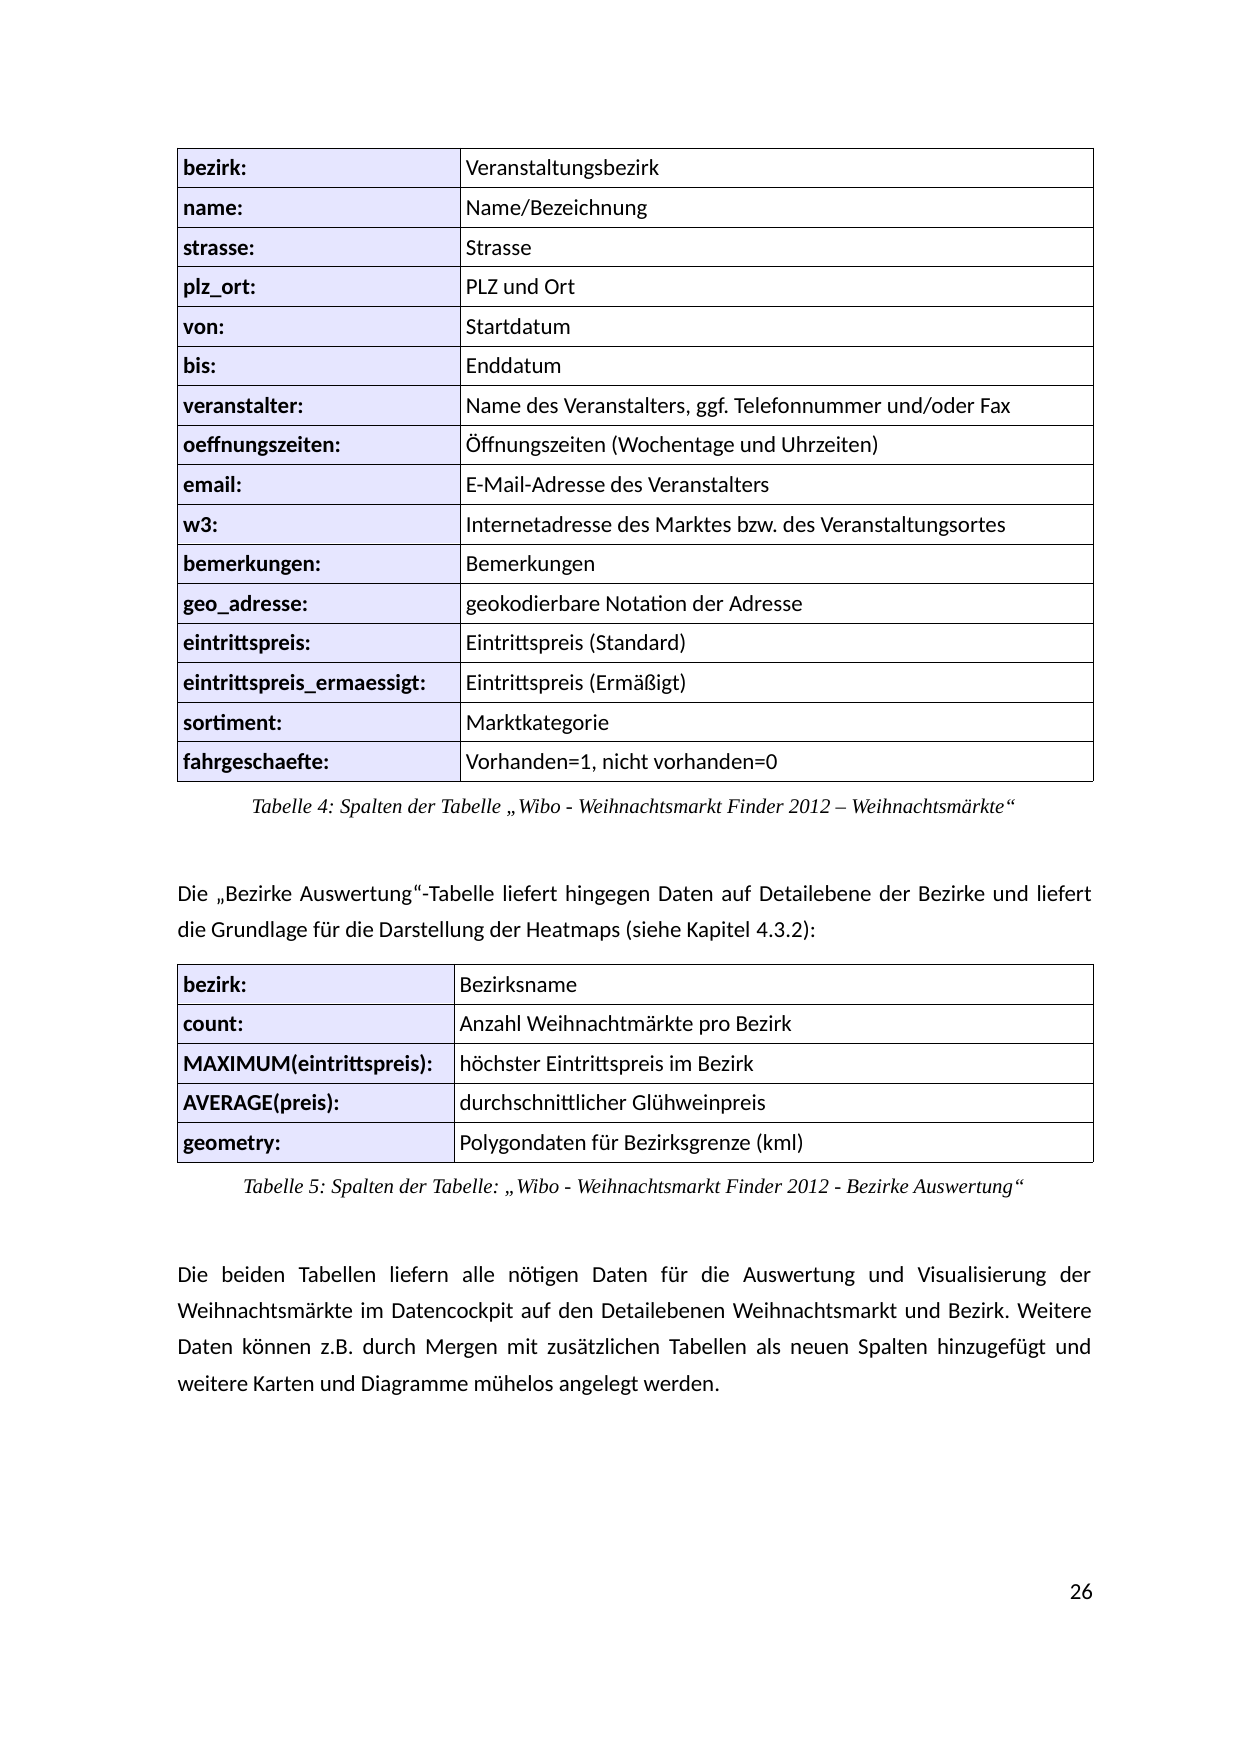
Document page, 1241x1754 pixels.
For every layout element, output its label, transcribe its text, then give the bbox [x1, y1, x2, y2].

table_cell bezirk: [178, 149, 460, 187]
table_cell von: [178, 307, 460, 346]
table_cell eintrittspreis_ermaessigt: [178, 663, 460, 702]
table_cell fahrgeschaefte: [178, 742, 460, 781]
table_cell email: [178, 465, 460, 504]
table_header Bezirksname [455, 965, 1093, 1003]
table_cell Vorhanden=1, nicht vorhanden=0 [461, 742, 1093, 781]
table_cell geometry: [178, 1123, 454, 1162]
table_cell geo_adresse: [178, 584, 460, 623]
table_cell bemerkungen: [178, 545, 460, 583]
table_cell Eintrittspreis (Ermäßigt) [461, 663, 1093, 702]
table_cell PLZ und Ort [461, 267, 1093, 306]
table_cell Enddatum [461, 347, 1093, 385]
table_cell veranstalter: [178, 386, 460, 425]
table_cell eintrittspreis: [178, 624, 460, 662]
table_cell bis: [178, 347, 460, 385]
table_cell Name/Bezeichnung [461, 188, 1093, 227]
table_cell AVERAGE(preis): [178, 1084, 454, 1122]
table_cell Strasse [461, 228, 1093, 266]
table_cell Veranstaltungsbezirk [461, 149, 1093, 187]
table_cell oeffnungszeiten: [178, 426, 460, 464]
text Die beiden Tabellen liefern alle nötigen Daten für die Auswertung und Visualisierung der Weihnachtsmärkte im Datencockpit auf den Detailebenen Weihnachtsmarkt und Bezirk. Weitere Daten können z.B. durch Mergen mit zusätzlichen Tabellen als neuen Spalten hinzugefügt und weitere Karten und Diagramme mühelos angelegt werden. [177, 1260, 1093, 1397]
table_cell Bemerkungen [461, 545, 1093, 583]
table_cell höchster Eintrittspreis im Bezirk [455, 1044, 1093, 1083]
table_cell E-Mail-Adresse des Veranstalters [461, 465, 1093, 504]
table_cell strasse: [178, 228, 460, 266]
table_cell count: [178, 1005, 454, 1043]
table_cell Internetadresse des Marktes bzw. des Veranstaltungsortes [461, 505, 1093, 543]
table_cell Polygondaten für Bezirksgrenze (kml) [455, 1123, 1093, 1162]
table_cell Anzahl Weihnachtmärkte pro Bezirk [455, 1005, 1093, 1043]
text Tabelle 4: Spalten der Tabelle „Wibo - Weihnachtsmarkt Finder 2012 – Weihnachtsmärkte“ [177, 793, 1093, 818]
table_cell Startdatum [461, 307, 1093, 346]
table_cell plz_ort: [178, 267, 460, 306]
table_cell name: [178, 188, 460, 227]
table_cell Öffnungszeiten (Wochentage und Uhrzeiten) [461, 426, 1093, 464]
table_cell Name des Veranstalters, ggf. Telefonnummer und/oder Fax [461, 386, 1093, 425]
table_cell w3: [178, 505, 460, 543]
table_header bezirk: [178, 965, 454, 1003]
text Die „Bezirke Auswertung“-Tabelle liefert hingegen Daten auf Detailebene der Bezirke und liefert die Grundlage für die Darstellung der Heatmaps (siehe Kapitel 4.3.2): [177, 879, 1093, 943]
table_cell durchschnittlicher Glühweinpreis [455, 1084, 1093, 1122]
table_cell Eintrittspreis (Standard) [461, 624, 1093, 662]
table_cell sortiment: [178, 703, 460, 741]
table_cell geokodierbare Notation der Adresse [461, 584, 1093, 623]
table_cell Marktkategorie [461, 703, 1093, 741]
table_cell MAXIMUM(eintrittspreis): [178, 1044, 454, 1083]
text Tabelle 5: Spalten der Tabelle: „Wibo - Weihnachtsmarkt Finder 2012 - Bezirke Auswertung“ [177, 1174, 1093, 1198]
